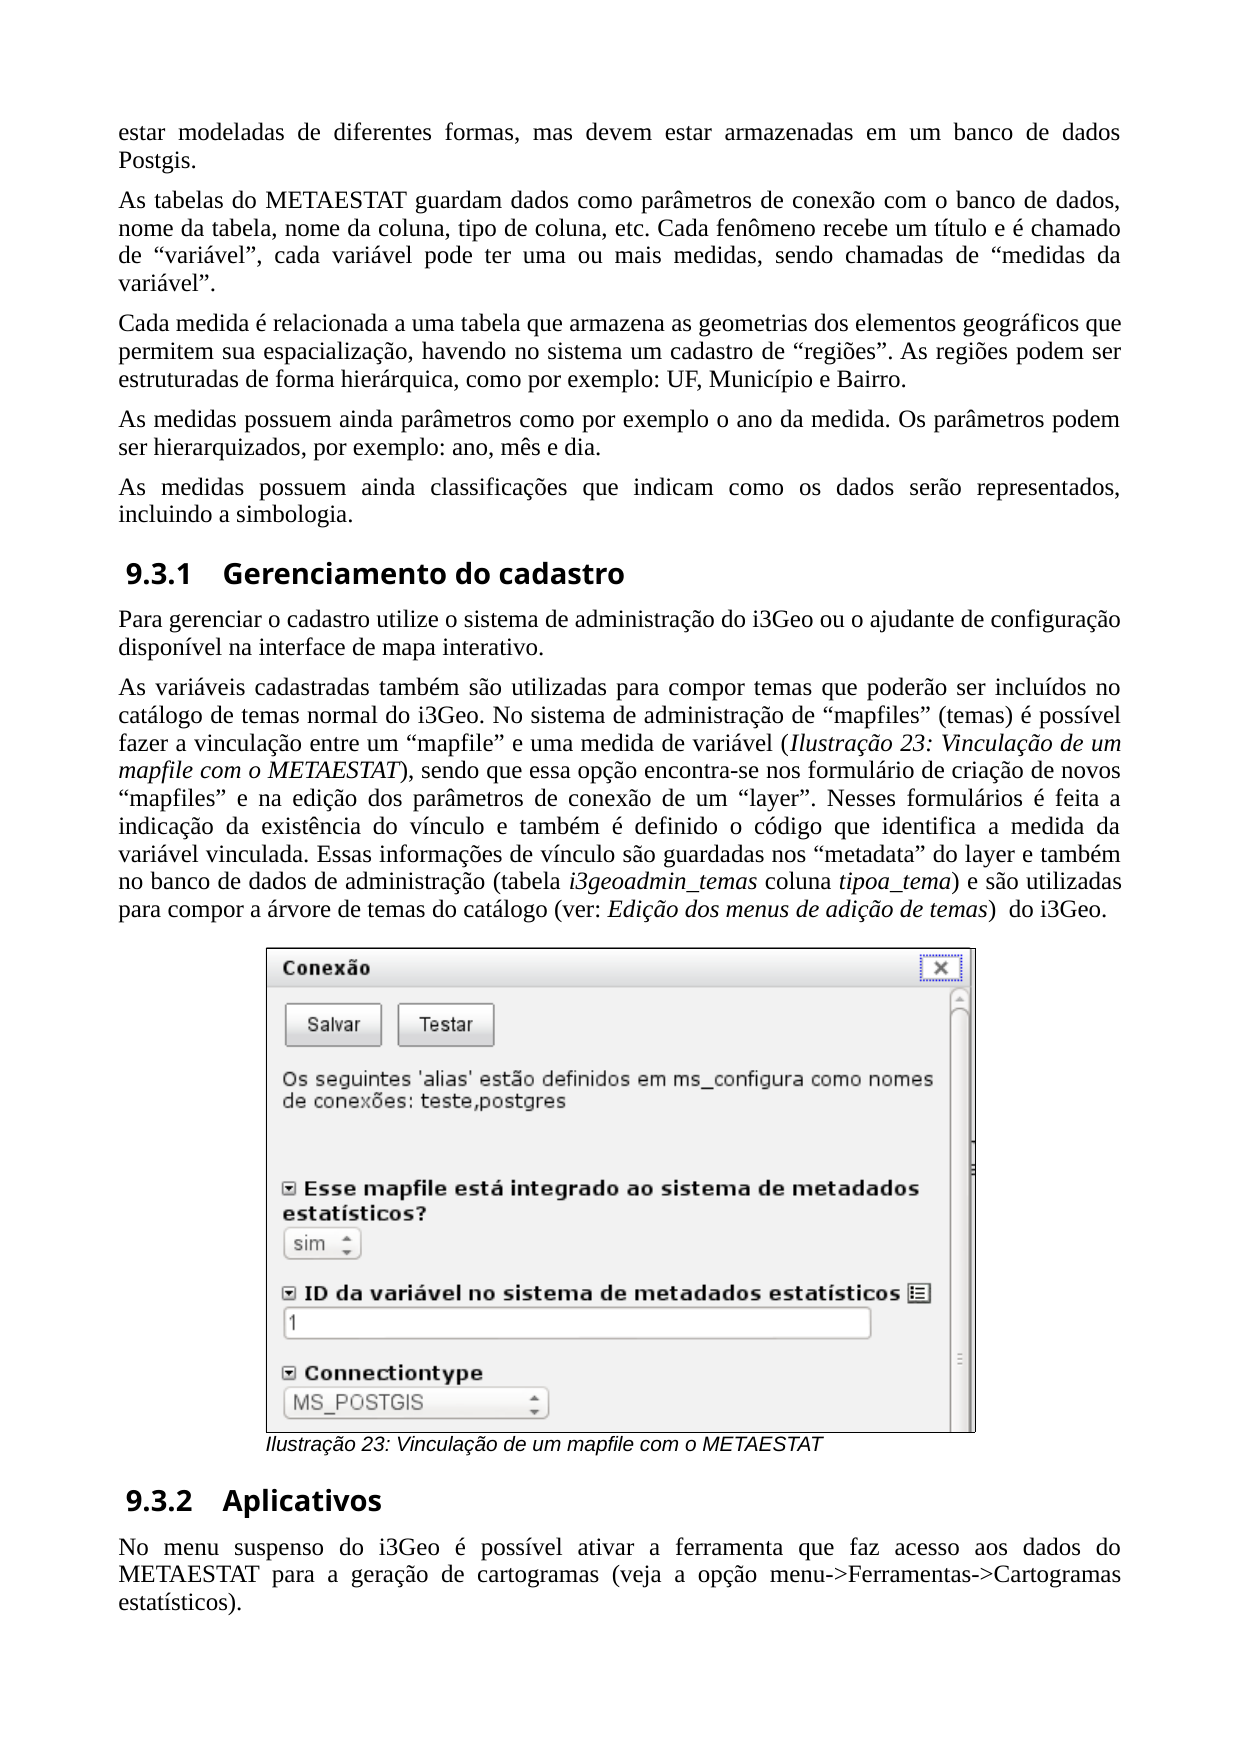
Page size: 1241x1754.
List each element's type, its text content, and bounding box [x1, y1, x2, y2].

text estar modeladas de diferentes formas, mas devem estar armazenadas em um banco de dados Postgis. [118, 118, 1122, 173]
text No menu suspenso do i3Geo é possível ativar a ferramenta que faz acesso aos dados do METAESTAT para a geração de cartogramas (veja a opção menu->Ferramentas->Cartogramas estatísticos). [118, 1533, 1122, 1616]
text As medidas possuem ainda classificações que indicam como os dados serão representados, incluindo a simbologia. [118, 473, 1122, 528]
text Ilustração 23: Vinculação de um mapfile com o METAESTAT [265, 1432, 975, 1455]
text As medidas possuem ainda parâmetros como por exemplo o ano da medida. Os parâmetros podem ser hierarquizados, por exemplo: ano, mês e dia. [118, 405, 1122, 460]
subtitle Aplicativos [118, 1480, 1122, 1520]
picture [267, 949, 975, 1432]
text Para gerenciar o cadastro utilize o sistema de administração do i3Geo ou o ajudante de configuração disponível na interface de mapa interativo. [118, 606, 1122, 661]
text Cada medida é relacionada a uma tabela que armazena as geometrias dos elementos geográficos que permitem sua espacialização, havendo no sistema um cadastro de “regiões”. As regiões podem ser estruturadas de forma hierárquica, como por exemplo: UF, Município e Bairro. [118, 309, 1122, 392]
text As variáveis cadastradas também são utilizadas para compor temas que poderão ser incluídos no catálogo de temas normal do i3Geo. No sistema de administração de “mapfiles” (temas) é possível fazer a vinculação entre um “mapfile” e uma medida de variável (Ilustração 23: Vinculação de um mapfile com o METAESTAT), sendo que essa opção encontra-se nos formulário de criação de novos “mapfiles” e na edição dos parâmetros de conexão de um “layer”. Nesses formulários é feita a indicação da existência do vínculo e também é definido o código que identifica a medida da variável vinculada. Essas informações de vínculo são guardadas nos “metadata” do layer e também no banco de dados de administração (tabela i3geoadmin_temas coluna tipoa_tema) e são utilizadas para compor a árvore de temas do catálogo (ver: Edição dos menus de adição de temas) do i3Geo. [118, 673, 1122, 923]
text As tabelas do METAESTAT guardam dados como parâmetros de conexão com o banco de dados, nome da tabela, nome da coluna, tipo de coluna, etc. Cada fenômeno recebe um título e é chamado de “variável”, cada variável pode ter uma ou mais medidas, sendo chamadas de “medidas da variável”. [118, 186, 1122, 297]
subtitle Gerenciamento do cadastro [118, 553, 1122, 593]
